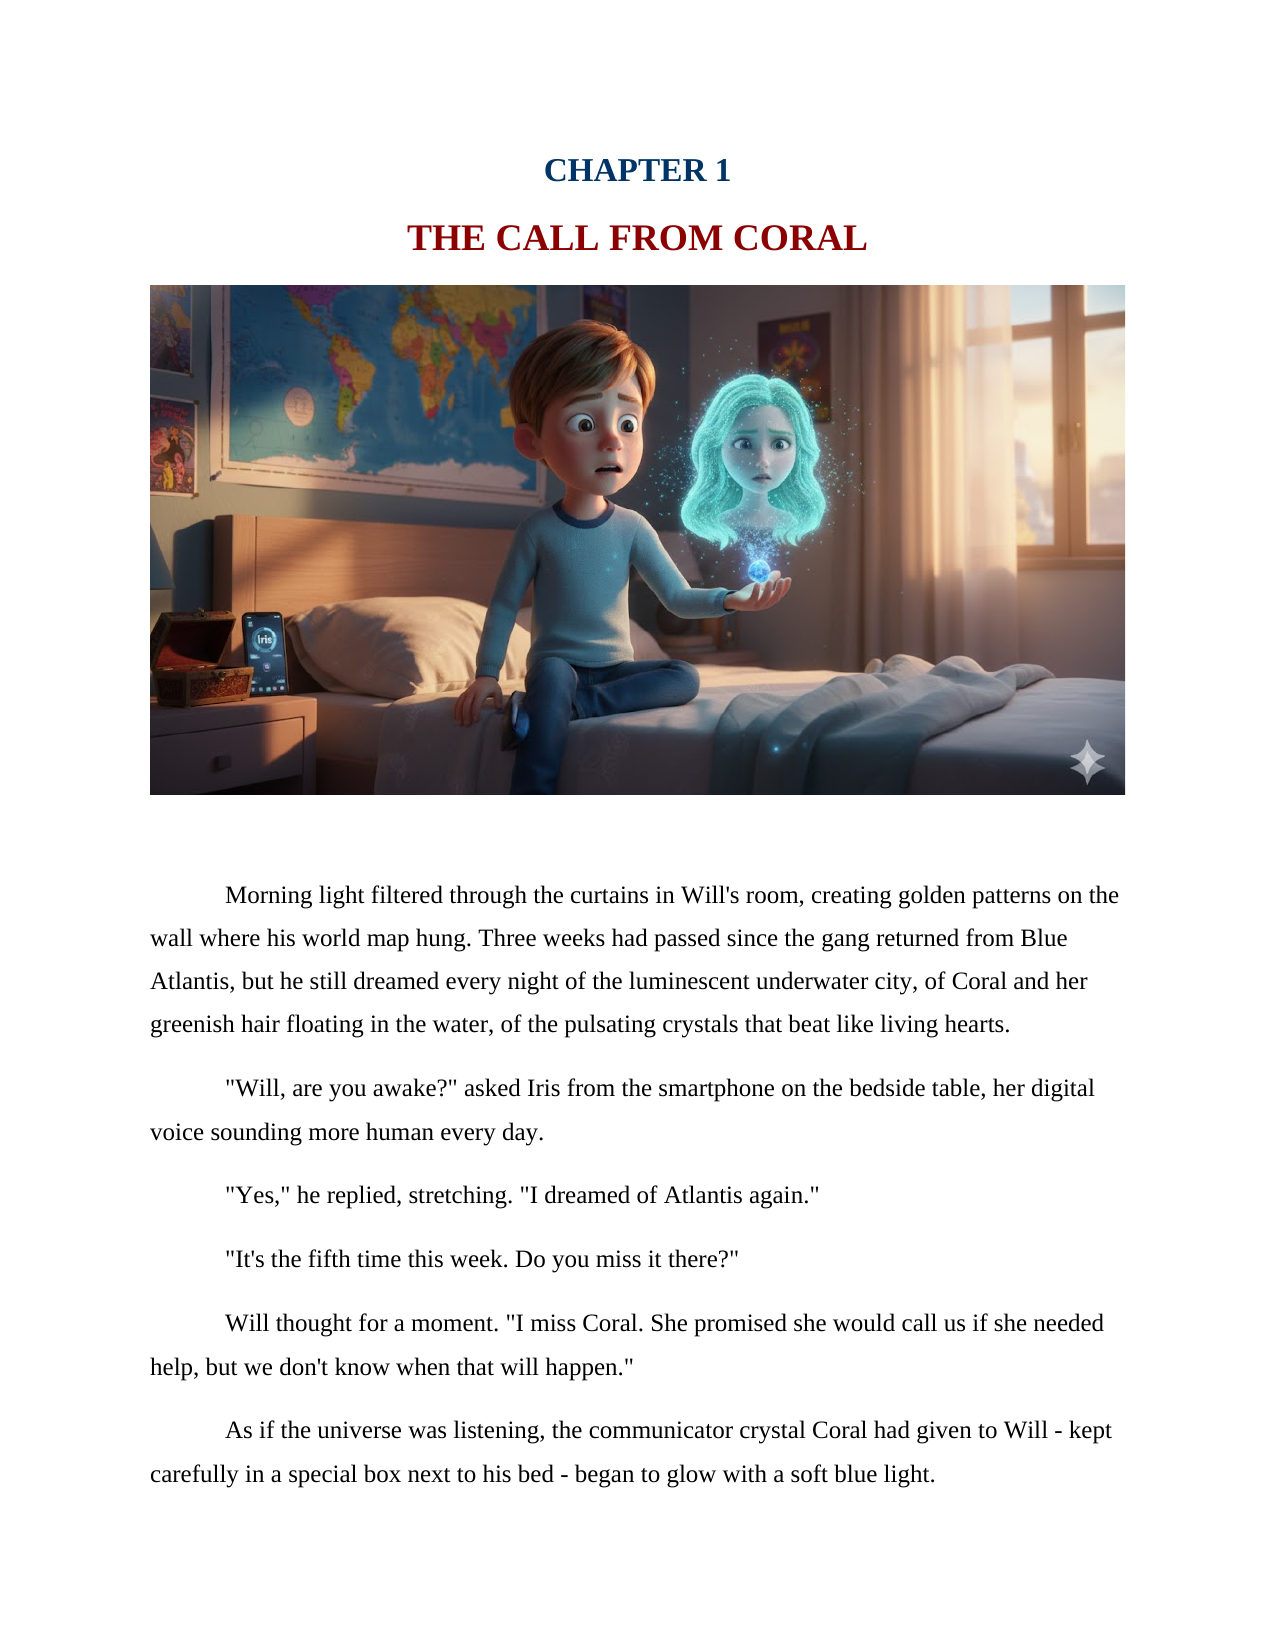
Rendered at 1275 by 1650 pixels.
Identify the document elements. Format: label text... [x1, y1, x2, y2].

text "Yes," he replied, stretching. "I dreamed of Atlantis again." [150, 1181, 1125, 1209]
text As if the universe was listening, the communicator crystal Coral had given to Will - kept carefully in a special box next to his bed - began to glow with a soft blue light. [150, 1416, 1125, 1487]
text THE CALL FROM CORAL [150, 215, 1125, 258]
text CHAPTER 1 [150, 150, 1125, 188]
text Will thought for a moment. "I miss Coral. She promised she would call us if she needed help, but we don't know when that will happen." [150, 1308, 1125, 1380]
picture [150, 285, 1125, 795]
text Morning light filtered through the curtains in Will's room, creating golden patterns on the wall where his world map hung. Three weeks had passed since the gang returned from Blue Atlantis, but he still dreamed every night of the luminescent underwater city, of Coral and her greenish hair floating in the water, of the pulsating crystals that beat like living hearts. [150, 880, 1125, 1038]
text "It's the fifth time this week. Do you miss it there?" [150, 1244, 1125, 1273]
text "Will, are you awake?" asked Iris from the smartphone on the bedside table, her digital voice sounding more human every day. [150, 1073, 1125, 1145]
